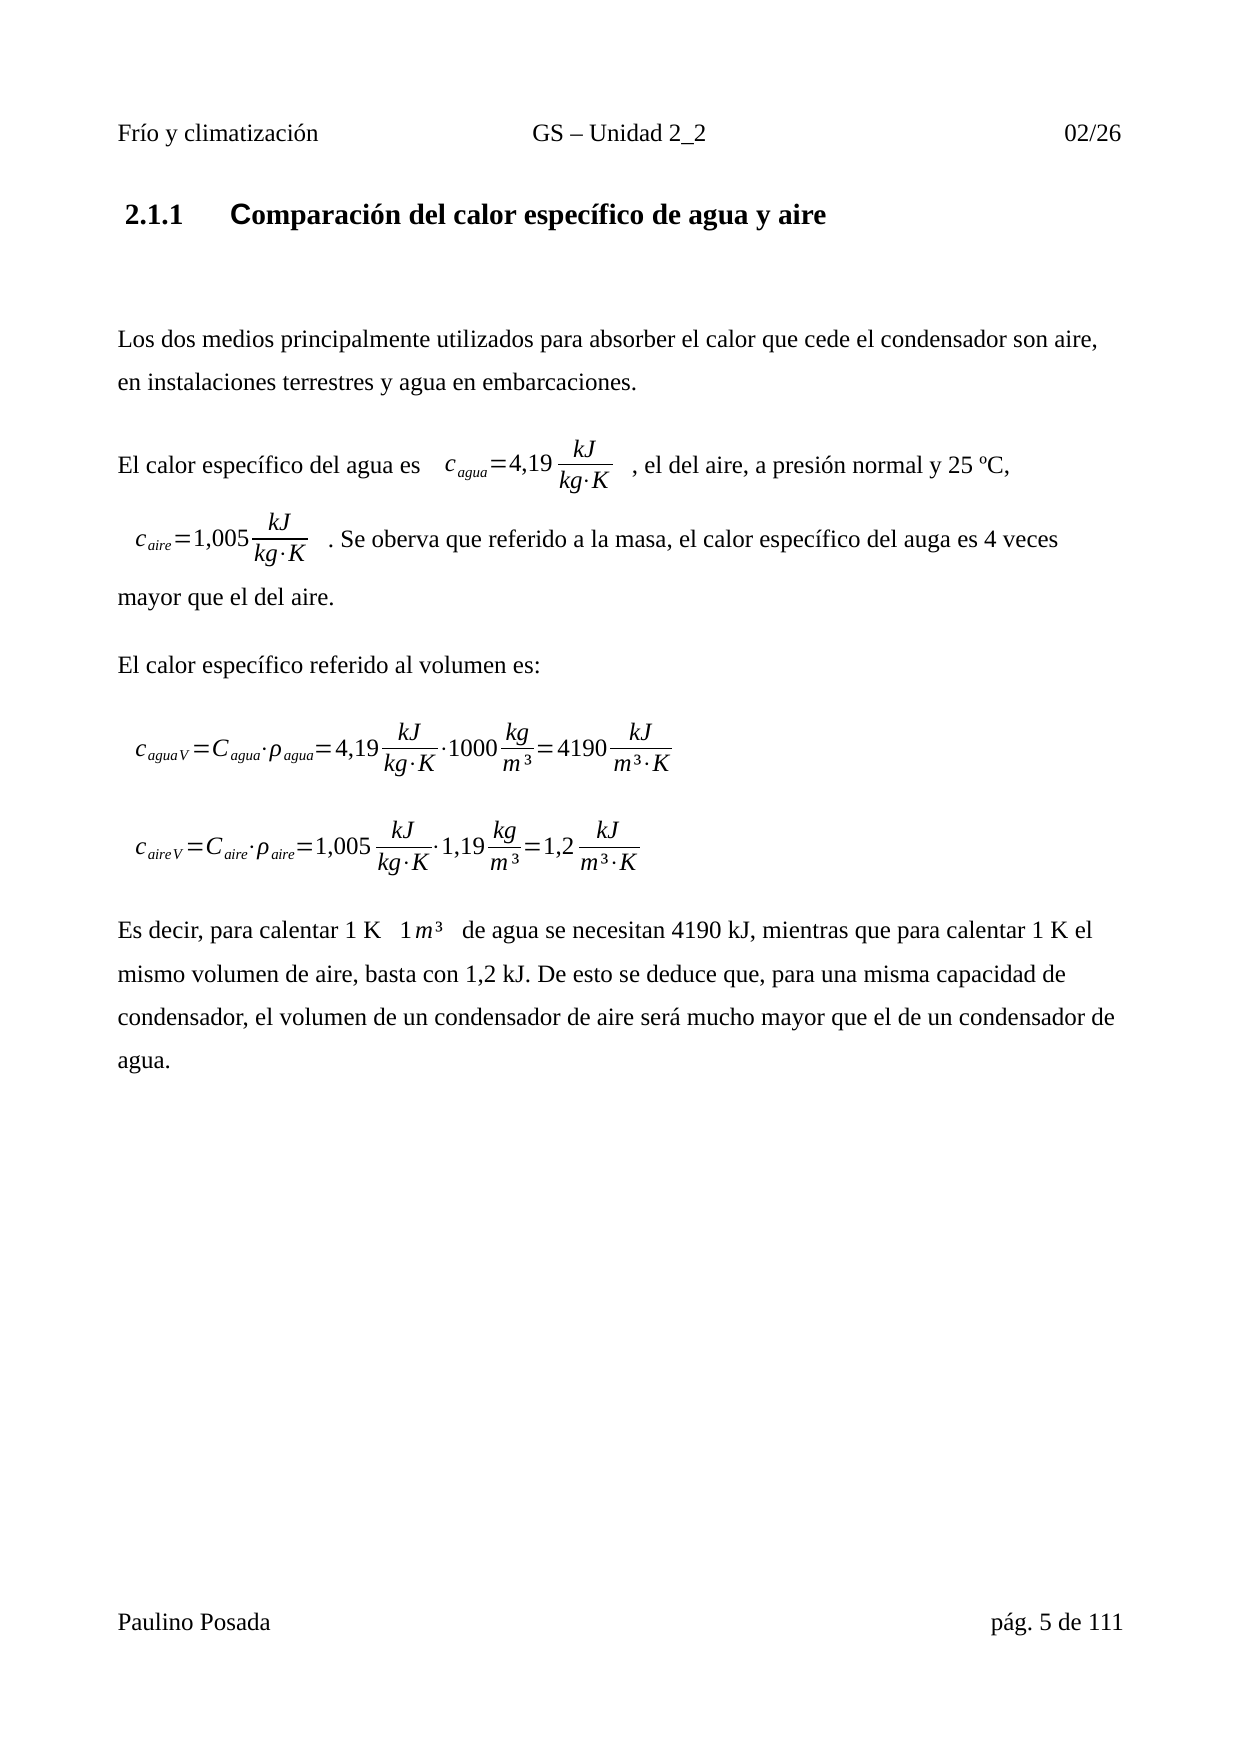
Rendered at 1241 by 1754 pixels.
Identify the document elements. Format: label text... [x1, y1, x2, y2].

text Es decir, para calentar 1 Kde agua se necesitan 4190 kJ, mientras que para calentar 1 K el mismo volumen de aire, basta con 1,2 kJ. De esto se deduce que, para una misma capacidad de condensador, el volumen de un condensador de aire será mucho mayor que el de un condensador de agua. [117, 916, 1123, 1074]
text Los dos medios principalmente utilizados para absorber el calor que cede el condensador son aire, en instalaciones terrestres y agua en embarcaciones. [117, 324, 1123, 396]
text El calor específico del agua es , el del aire, a presión normal y 25 ºC, . Se oberva que referido a la masa, el calor específico del auga es 4 veces mayor que el del aire. [117, 435, 1123, 611]
subtitle Comparación del calor específico de agua y aire [117, 197, 1123, 231]
text El calor específico referido al volumen es: [117, 650, 1123, 679]
